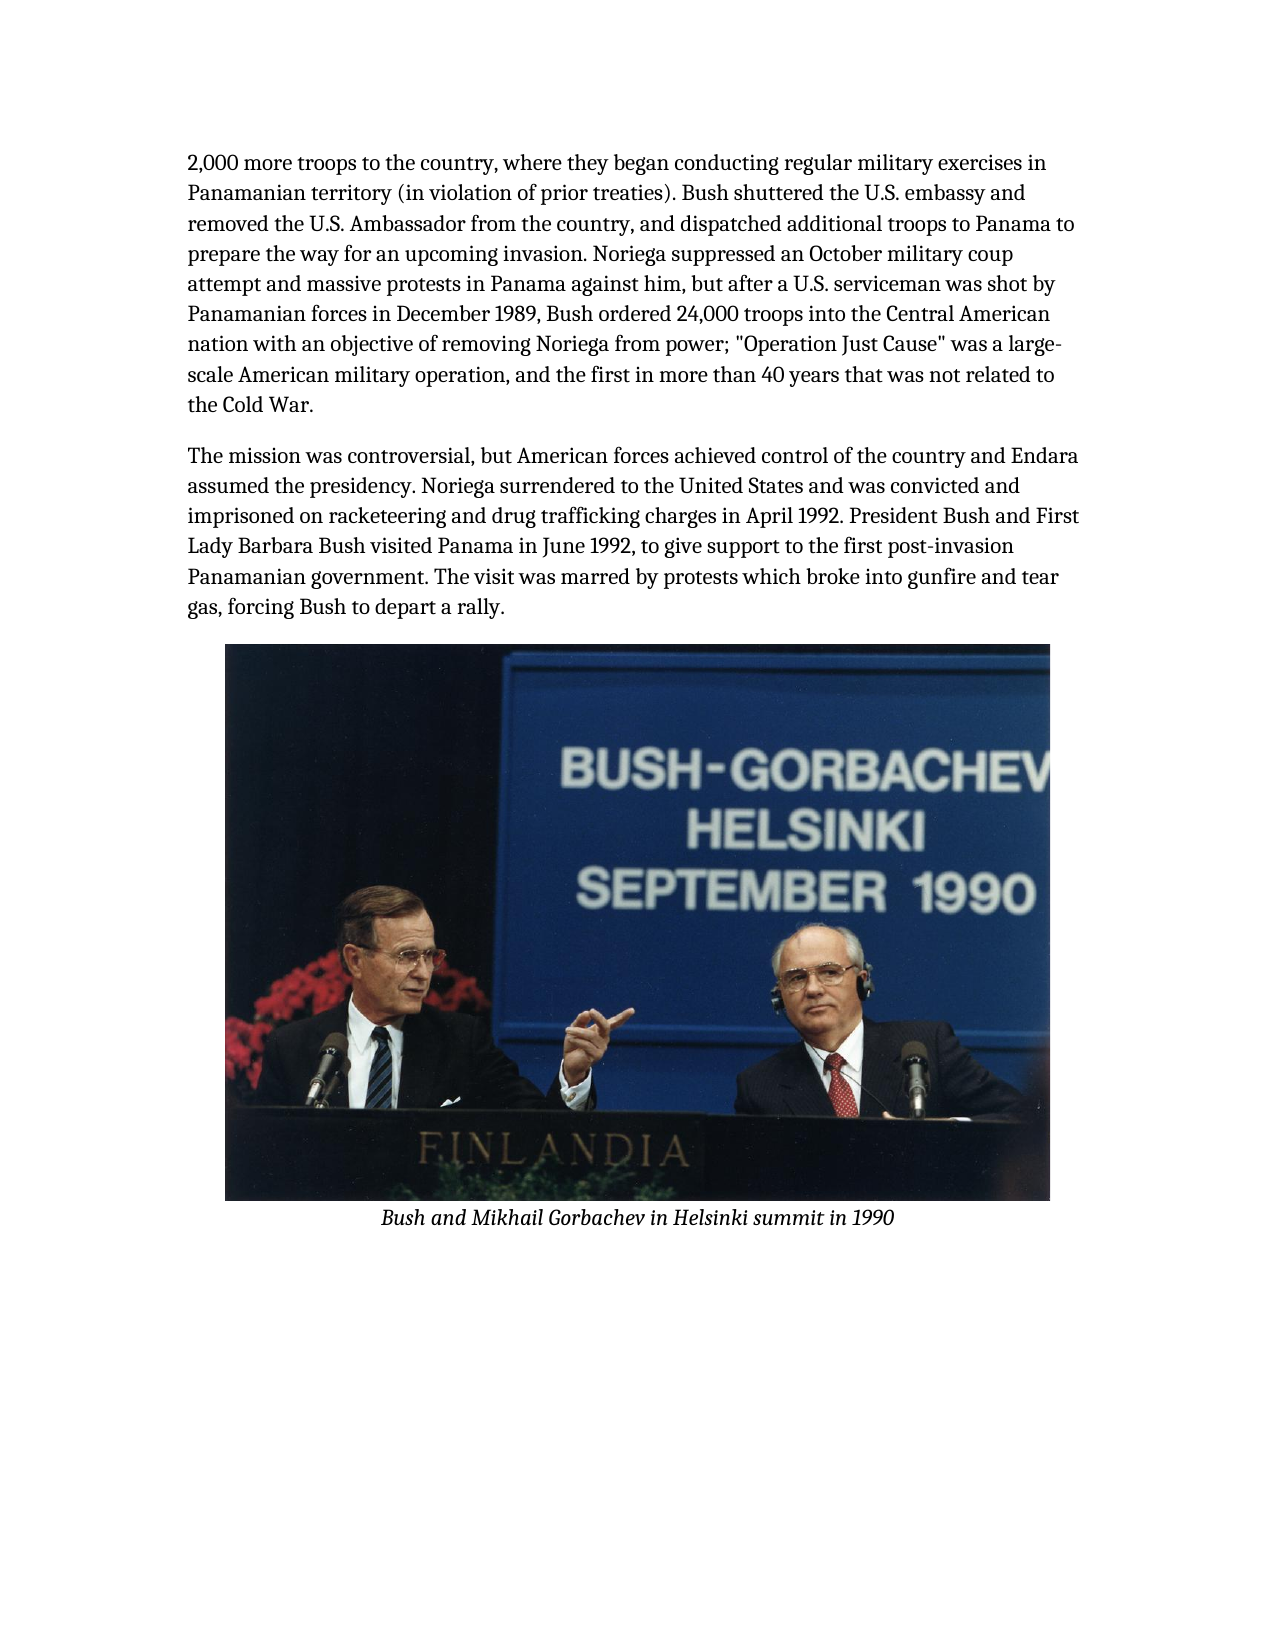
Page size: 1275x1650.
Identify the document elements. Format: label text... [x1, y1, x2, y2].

text 2,000 more troops to the country, where they began conducting regular military exercises in Panamanian territory (in violation of prior treaties). Bush shuttered the U.S. embassy and removed the U.S. Ambassador from the country, and dispatched additional troops to Panama to prepare the way for an upcoming invasion. Noriega suppressed an October military coup attempt and massive protests in Panama against him, but after a U.S. serviceman was shot by Panamanian forces in December 1989, Bush ordered 24,000 troops into the Central American nation with an objective of removing Noriega from power; "Operation Just Cause" was a large-scale American military operation, and the first in more than 40 years that was not related to the Cold War. [187, 150, 1087, 418]
text The mission was controversial, but American forces achieved control of the country and Endara assumed the presidency. Noriega surrendered to the United States and was convicted and imprisoned on racketeering and drug trafficking charges in April 1992. President Bush and First Lady Barbara Bush visited Panama in June 1992, to give support to the first post-invasion Panamanian government. The visit was marred by protests which broke into gunfire and tear gas, forcing Bush to depart a rally. [187, 443, 1087, 620]
text Bush and Mikhail Gorbachev in Helsinki summit in 1990 [187, 645, 1087, 1231]
picture [225, 644, 1050, 1201]
